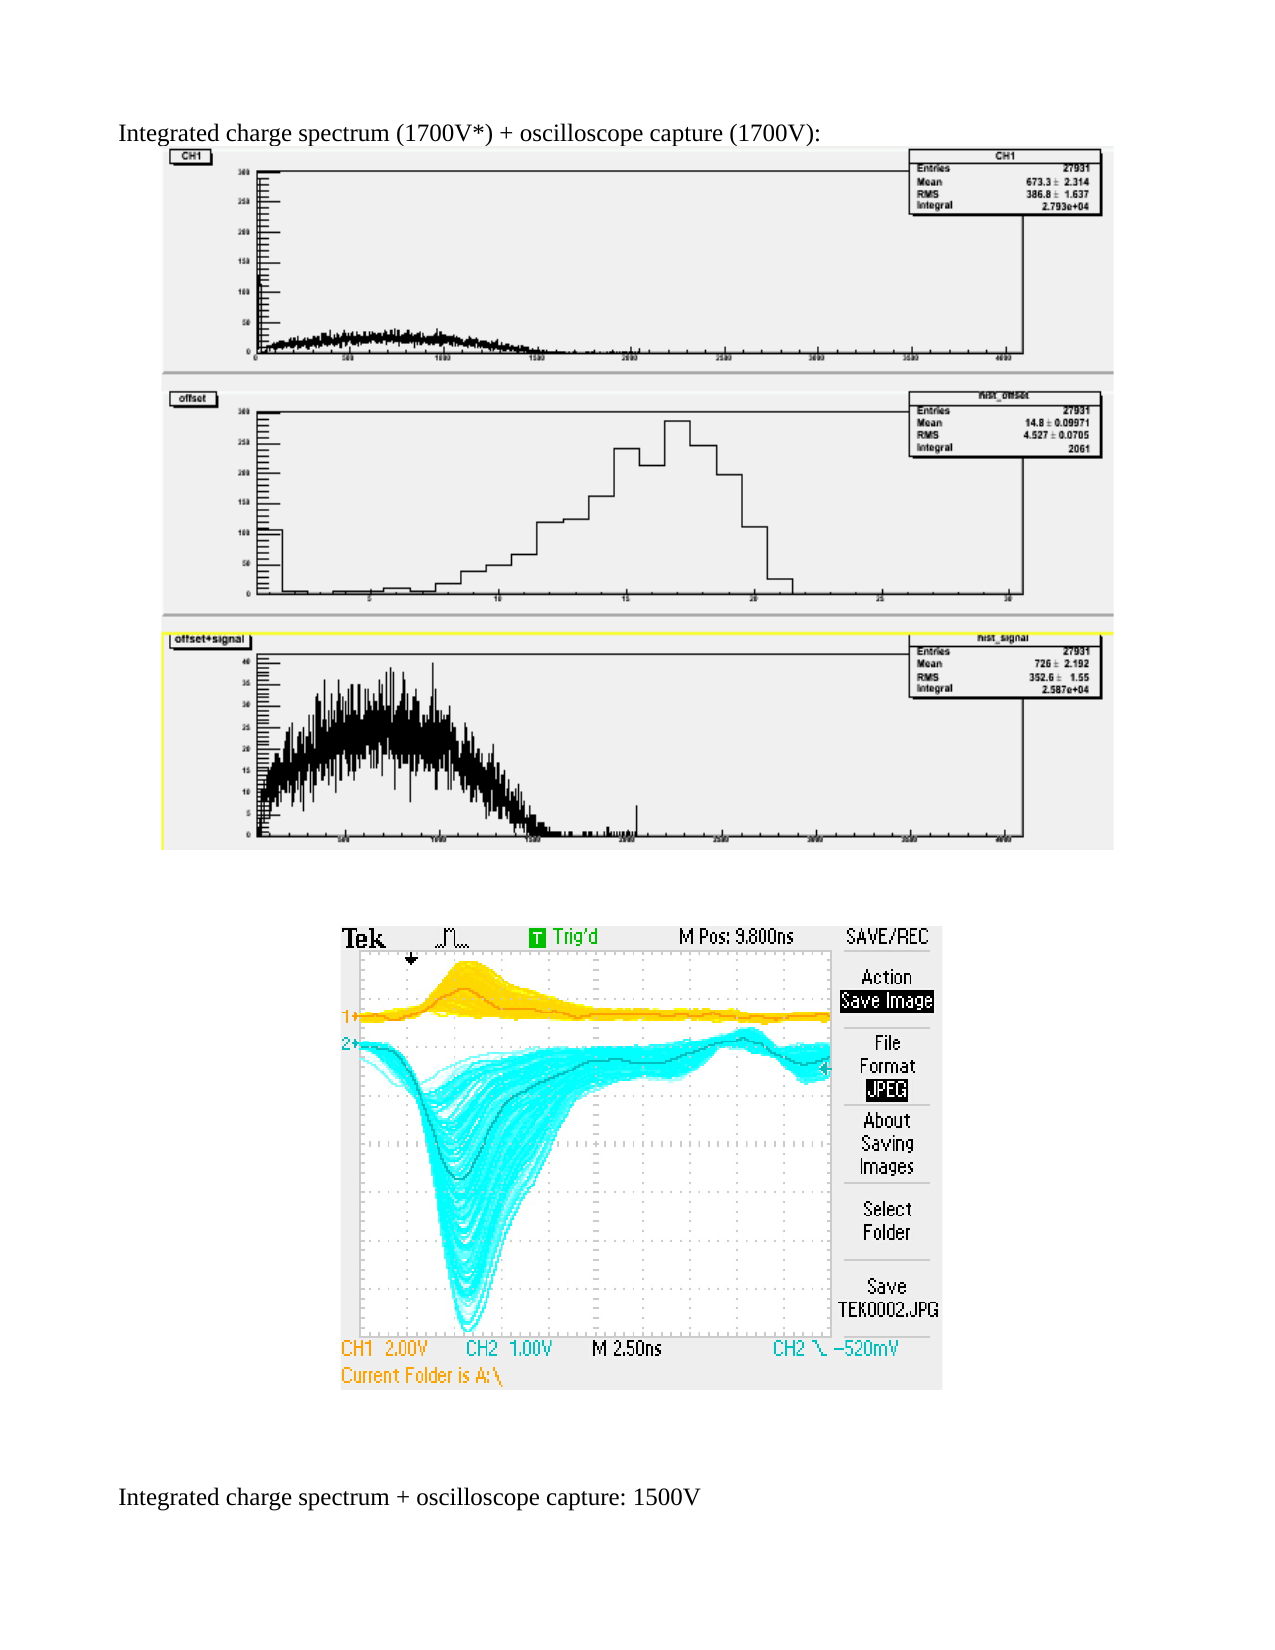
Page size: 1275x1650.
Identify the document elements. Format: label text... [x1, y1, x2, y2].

picture [340, 926, 943, 1390]
text Integrated charge spectrum (1700V*) + oscilloscope capture (1700V): [118, 118, 1157, 147]
picture [161, 146, 1114, 850]
text Integrated charge spectrum + oscilloscope capture: 1500V [118, 1482, 1157, 1511]
